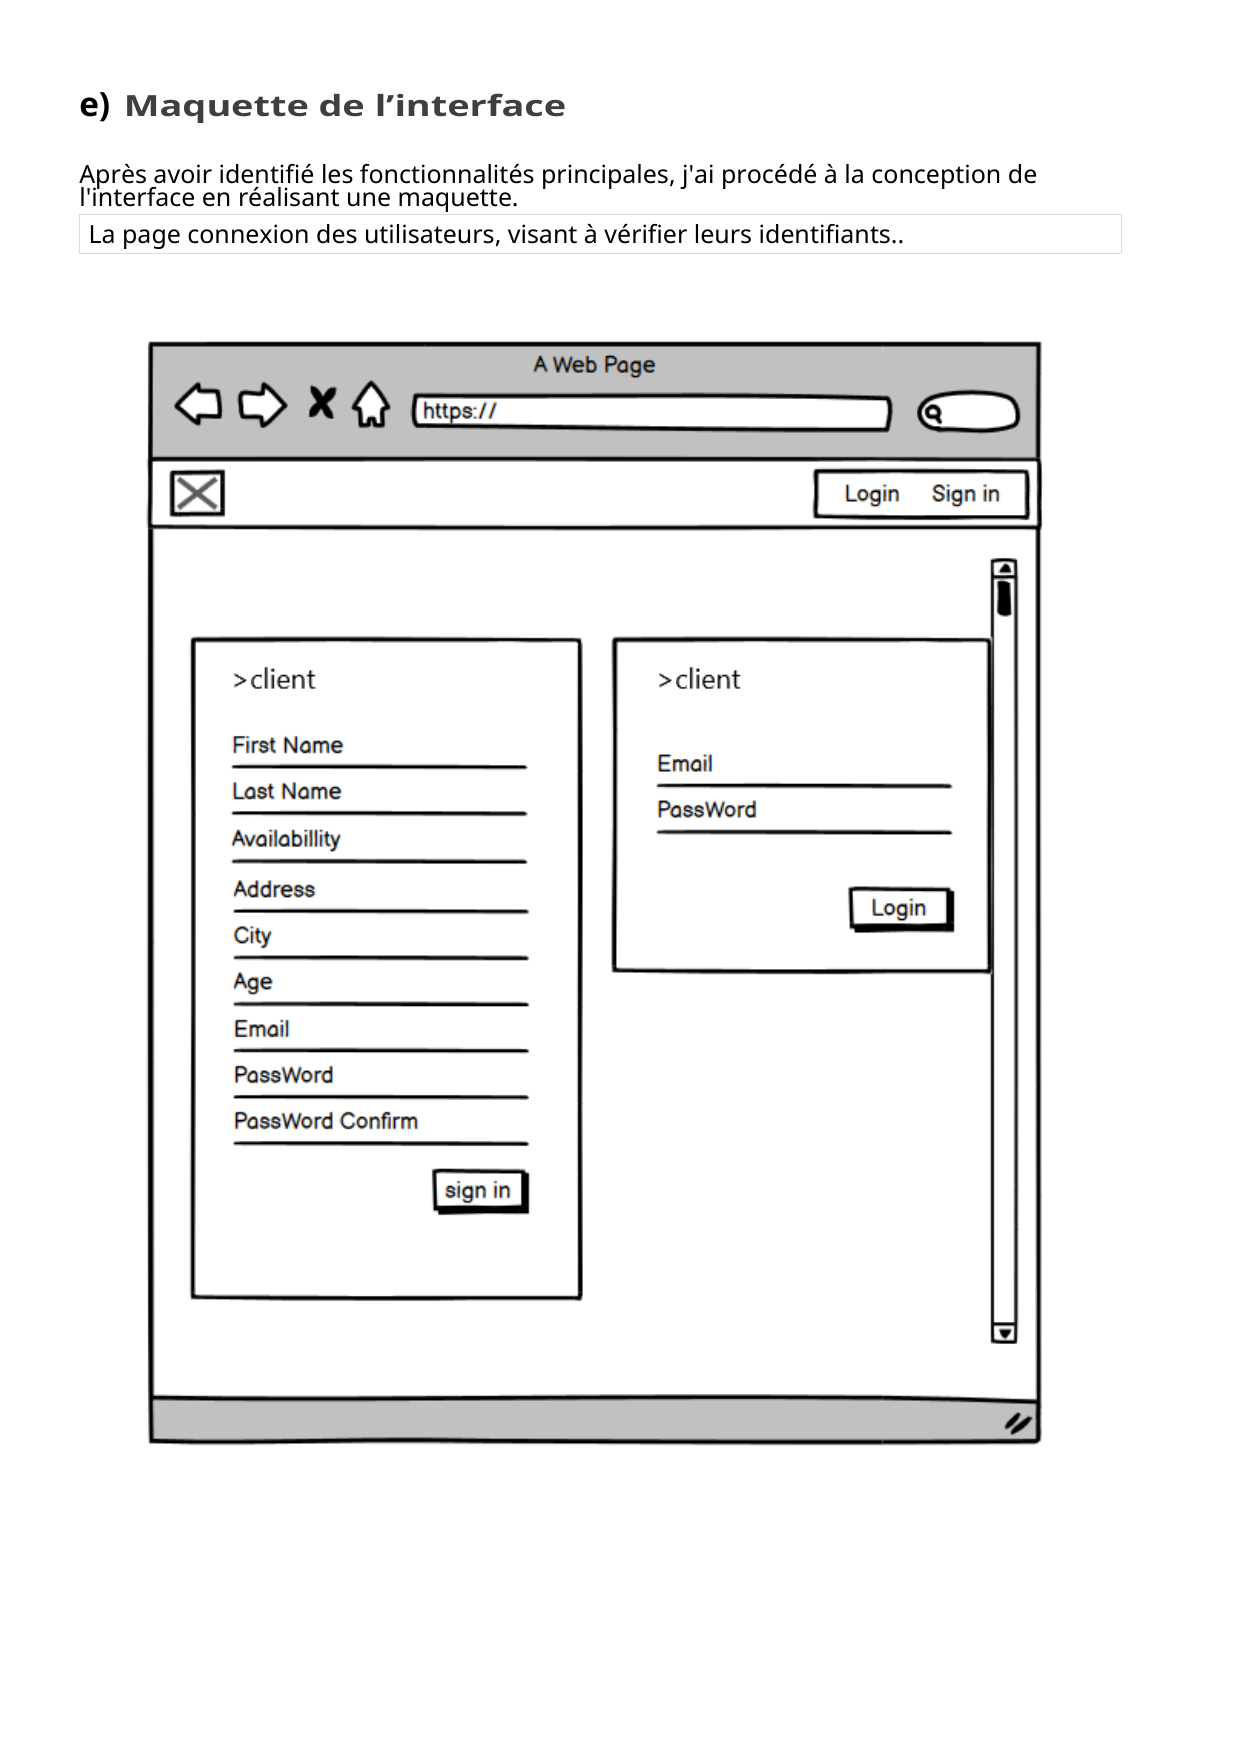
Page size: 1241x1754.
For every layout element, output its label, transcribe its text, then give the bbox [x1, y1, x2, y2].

list Maquette de l’interface [79, 89, 1121, 123]
text Après avoir identifié les fonctionnalités principales, j'ai procédé à la conception de l'interface en réalisant une maquette. [79, 163, 1121, 214]
text La page connexion des utilisateurs, visant à vérifier leurs identifiants.. [80, 215, 1121, 253]
